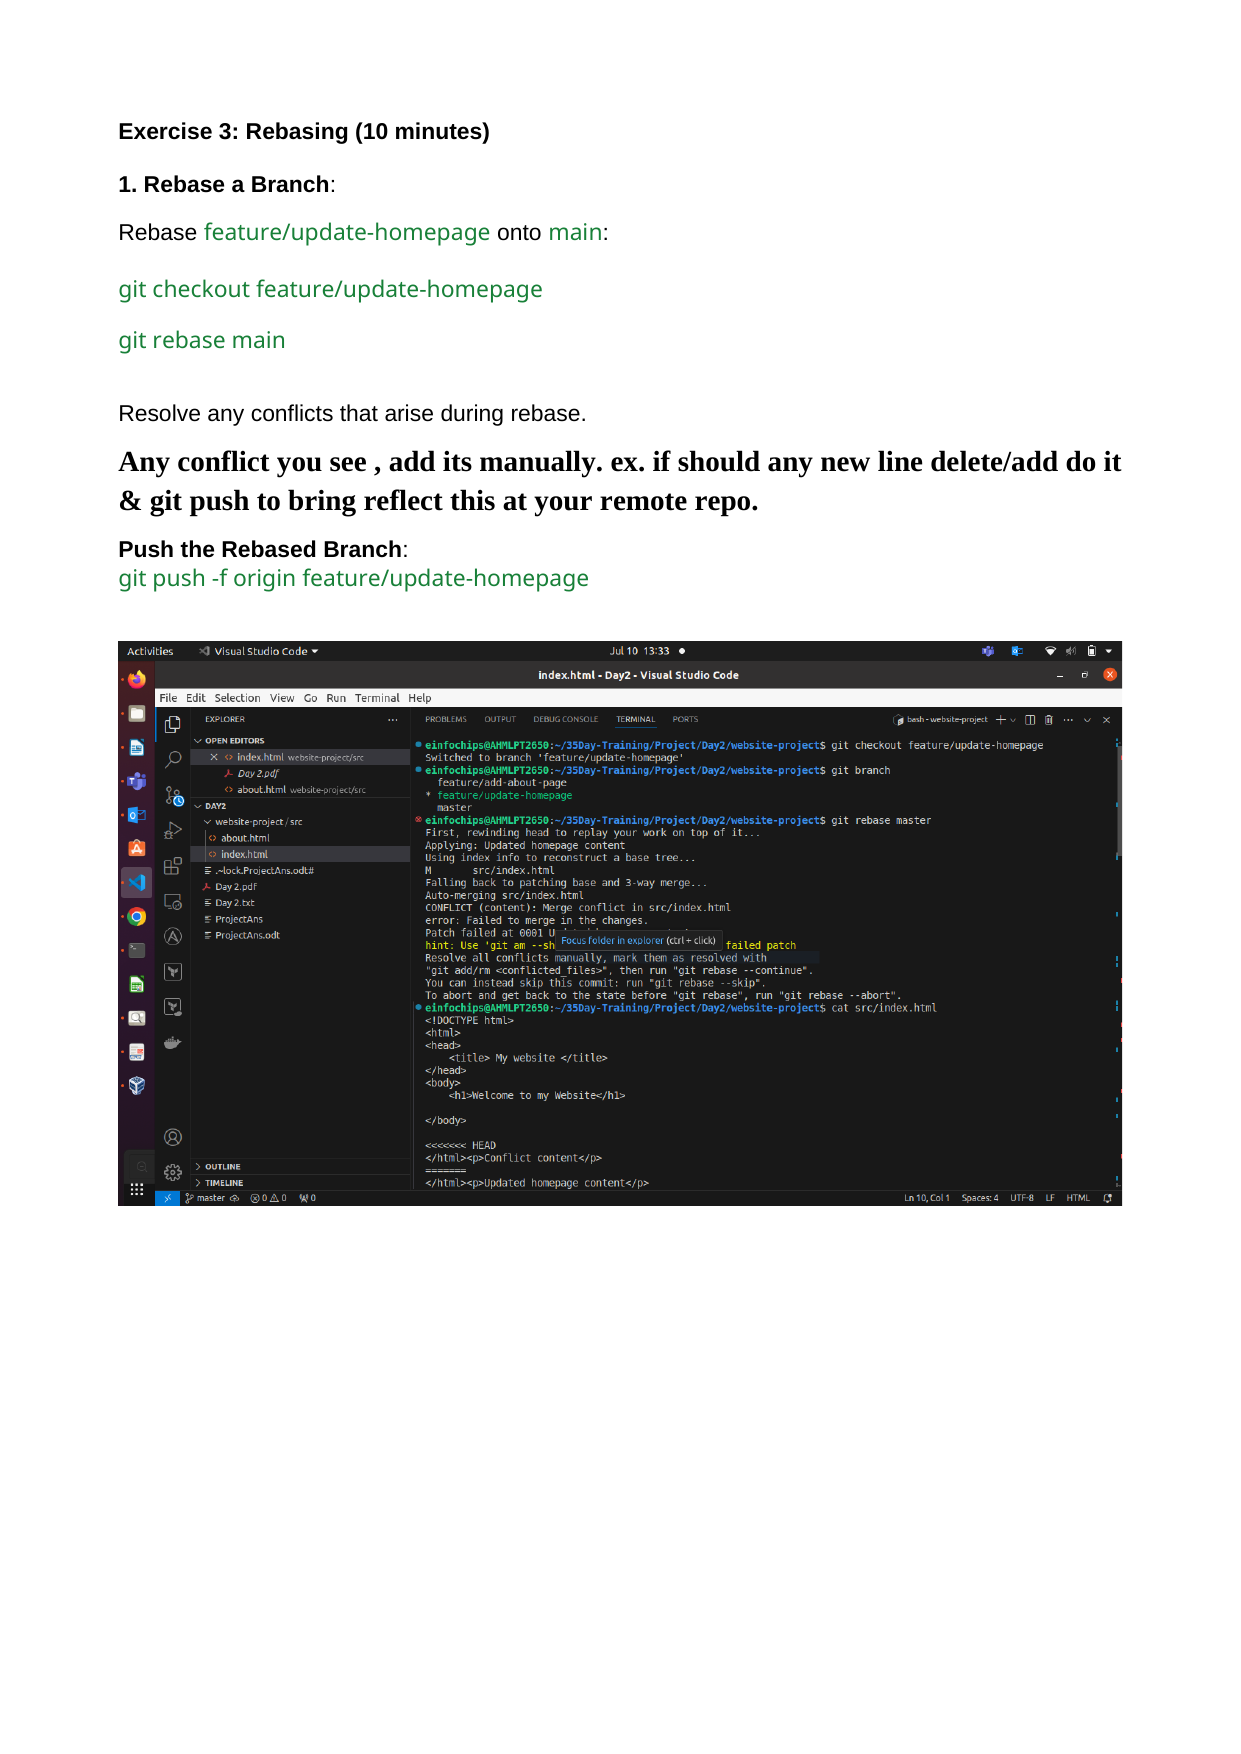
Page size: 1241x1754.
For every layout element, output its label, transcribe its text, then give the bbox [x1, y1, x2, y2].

picture [118, 641, 1123, 1206]
text Rebase feature/update-homepage onto main: [118, 216, 1122, 273]
text Resolve any conflicts that arise during rebase. [118, 367, 1122, 426]
text Exercise 3: Rebasing (10 minutes) [118, 118, 1122, 144]
text git rebase main [118, 324, 1122, 355]
text git checkout feature/update-homepage [118, 273, 1122, 304]
text Any conflict you see , add its manually. ex. if should any new line delete/add do it & git push to bring reflect this at your remote repo. [118, 444, 1122, 516]
text 1. Rebase a Branch: [118, 171, 1122, 197]
text Push the Rebased Branch: [118, 536, 1122, 562]
text git push -f origin feature/update-homepage [118, 562, 1122, 593]
